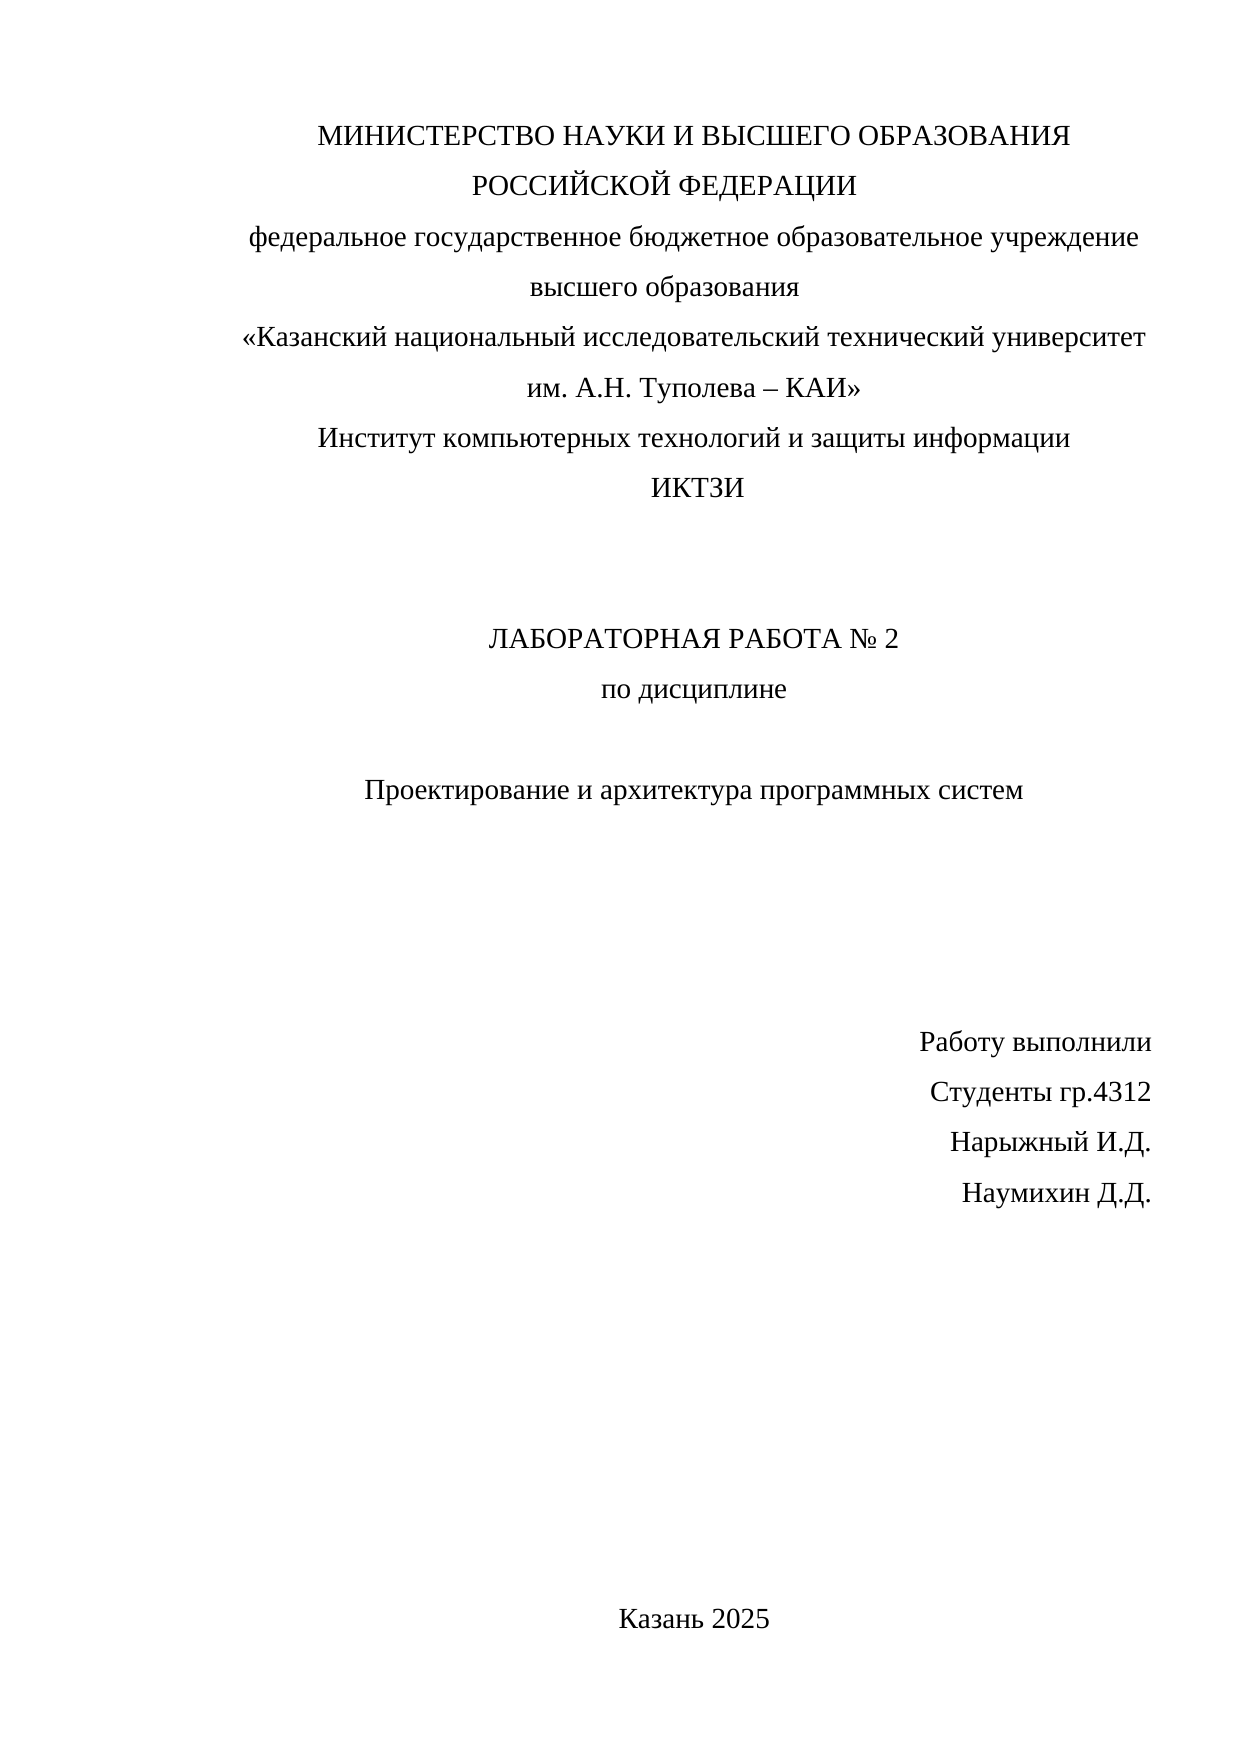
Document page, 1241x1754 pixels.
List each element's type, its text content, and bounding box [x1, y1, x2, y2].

text Нарыжный И.Д. [177, 1124, 1152, 1158]
text по дисциплине [177, 672, 1152, 705]
text МИНИСТЕРСТВО НАУКИ И ВЫСШЕГО ОБРАЗОВАНИЯ РОССИЙСКОЙ ФЕДЕРАЦИИ [177, 118, 1152, 202]
text Наумихин Д.Д. [177, 1175, 1152, 1208]
text ИКТЗИ [177, 470, 1152, 504]
text федеральное государственное бюджетное образовательное учреждение высшего образования [177, 219, 1152, 303]
subtitle Работу выполнили [177, 1024, 1152, 1057]
subtitle ЛАБОРАТОРНАЯ РАБОТА № 2 [177, 621, 1152, 655]
text Институт компьютерных технологий и защиты информации [177, 420, 1152, 453]
text им. А.Н. Туполева – КАИ» [177, 370, 1152, 403]
text Студенты гр.4312 [177, 1074, 1152, 1108]
text Казань 2025 [177, 1601, 1152, 1635]
text «Казанский национальный исследовательский технический университет [177, 319, 1152, 353]
subtitle Проектирование и архитектура программных систем [177, 772, 1152, 806]
